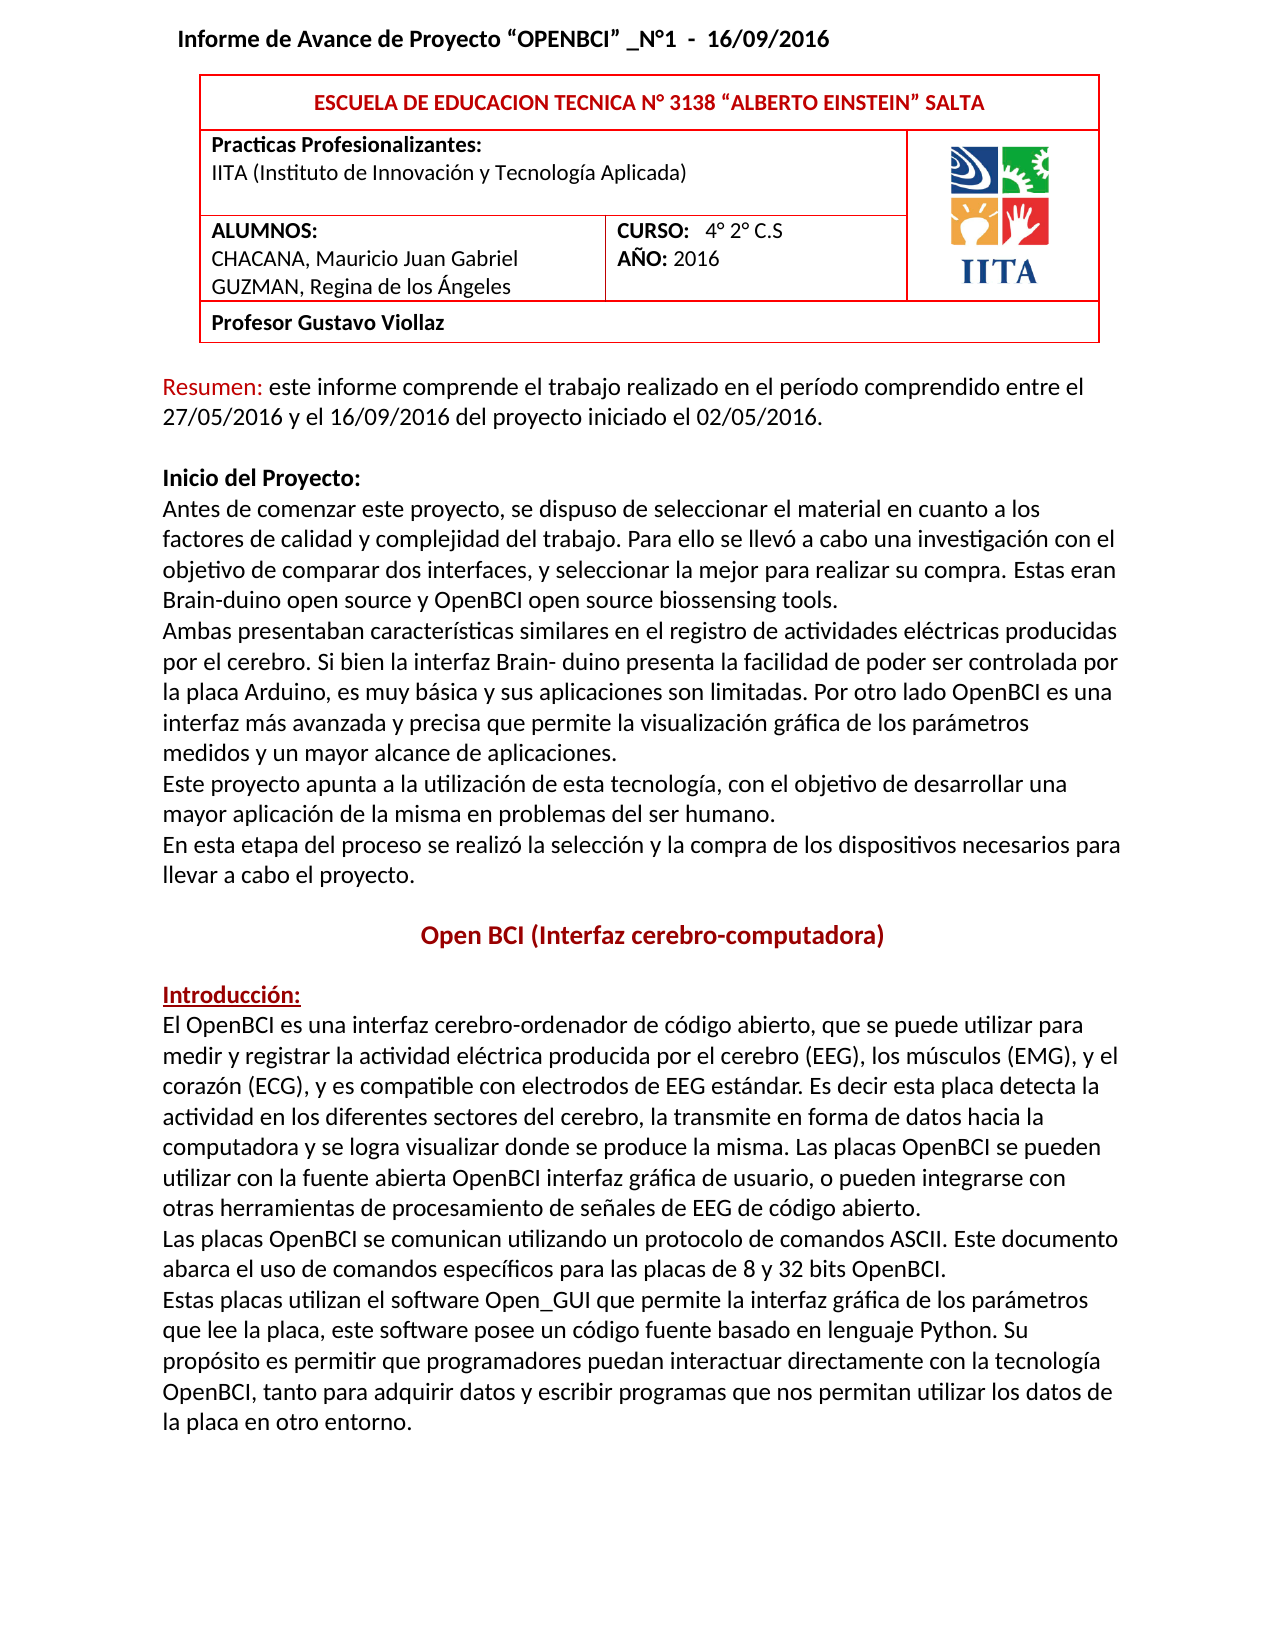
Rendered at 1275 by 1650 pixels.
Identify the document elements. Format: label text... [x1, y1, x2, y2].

text Este proyecto apunta a la utilización de esta tecnología, con el objetivo de desarrollar una mayor aplicación de la misma en problemas del ser humano. [162, 768, 1122, 829]
table_cell CURSO: 4° 2° C.S AÑO: 2016 [606, 216, 906, 300]
text Ambas presentaban características similares en el registro de actividades eléctricas producidas por el cerebro. Si bien la interfaz Brain- duino presenta la facilidad de poder ser controlada por la placa Arduino, es muy básica y sus aplicaciones son limitadas. Por otro lado OpenBCI es una interfaz más avanzada y precisa que permite la visualización gráfica de los parámetros medidos y un mayor alcance de aplicaciones. [162, 615, 1122, 768]
text Resumen: este informe comprende el trabajo realizado en el período comprendido entre el 27/05/2016 y el 16/09/2016 del proyecto iniciado el 02/05/2016. [162, 371, 1122, 432]
table_cell [908, 131, 1098, 300]
text Open BCI (Interfaz cerebro-computadora) [177, 918, 1122, 951]
table_header ESCUELA DE EDUCACION TECNICA N° 3138 “ALBERTO EINSTEIN” SALTA [201, 76, 1098, 129]
text Antes de comenzar este proyecto, se dispuso de seleccionar el material en cuanto a los factores de calidad y complejidad del trabajo. Para ello se llevó a cabo una investigación con el objetivo de comparar dos interfaces, y seleccionar la mejor para realizar su compra. Estas eran Brain-duino open source y OpenBCI open source biossensing tools. [162, 493, 1122, 615]
text Introducción: [162, 979, 1122, 1009]
table_cell ALUMNOS: CHACANA, Mauricio Juan Gabriel GUZMAN, Regina de los Ángeles [201, 216, 605, 300]
table_cell Practicas Profesionalizantes: IITA (Instituto de Innovación y Tecnología Aplicada) [201, 131, 906, 214]
text Inicio del Proyecto: [162, 463, 1122, 493]
text El OpenBCI es una interfaz cerebro-ordenador de código abierto, que se puede utilizar para medir y registrar la actividad eléctrica producida por el cerebro (EEG), los músculos (EMG), y el corazón (ECG), y es compatible con electrodos de EEG estándar. Es decir esta placa detecta la actividad en los diferentes sectores del cerebro, la transmite en forma de datos hacia la computadora y se logra visualizar donde se produce la misma. Las placas OpenBCI se pueden utilizar con la fuente abierta OpenBCI interfaz gráfica de usuario, o pueden integrarse con otras herramientas de procesamiento de señales de EEG de código abierto. [162, 1009, 1122, 1223]
table_cell Profesor Gustavo Viollaz [201, 302, 1098, 341]
text En esta etapa del proceso se realizó la selección y la compra de los dispositivos necesarios para llevar a cabo el proyecto. [162, 829, 1122, 890]
text Estas placas utilizan el software Open_GUI que permite la interfaz gráfica de los parámetros que lee la placa, este software posee un código fuente basado en lenguaje Python. Su propósito es permitir que programadores puedan interactuar directamente con la tecnología OpenBCI, tanto para adquirir datos y escribir programas que nos permitan utilizar los datos de la placa en otro entorno. [162, 1284, 1122, 1437]
text Las placas OpenBCI se comunican utilizando un protocolo de comandos ASCII. Este documento abarca el uso de comandos específicos para las placas de 8 y 32 bits OpenBCI. [162, 1223, 1122, 1284]
